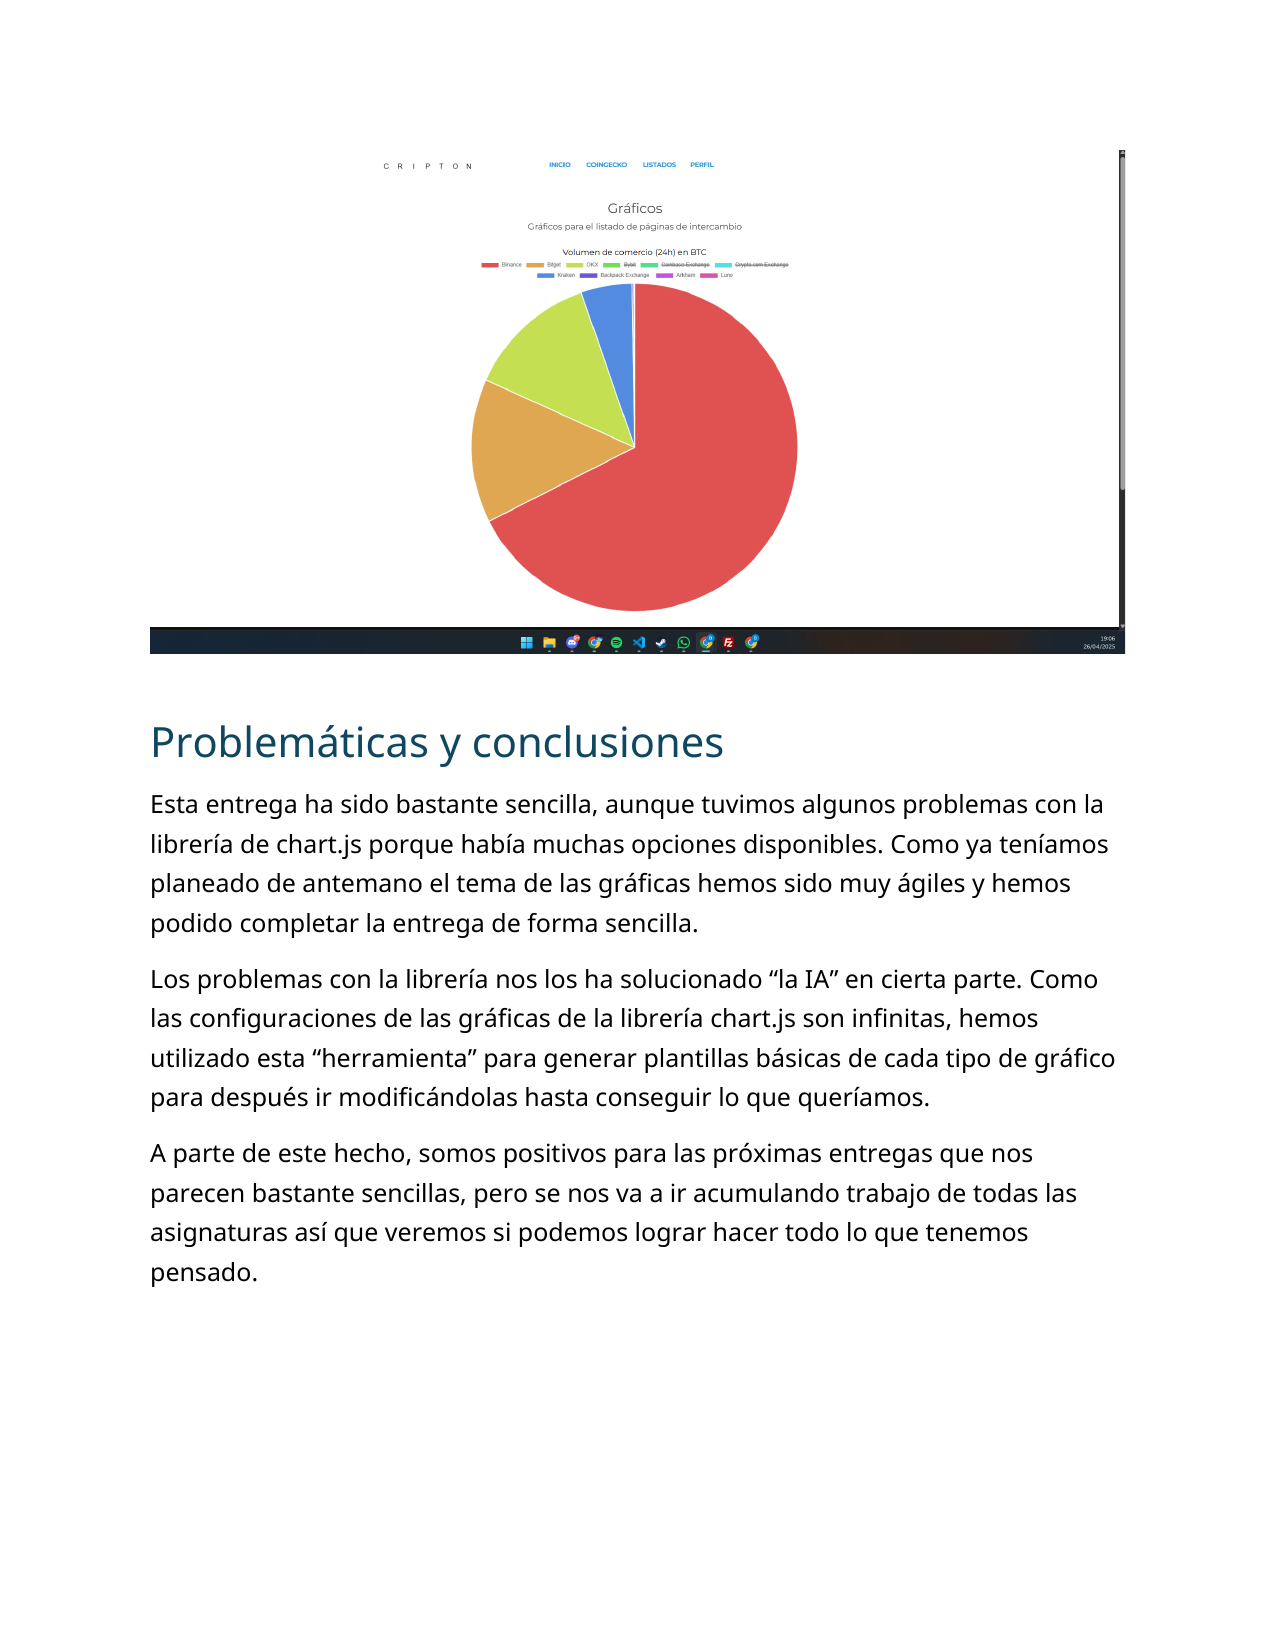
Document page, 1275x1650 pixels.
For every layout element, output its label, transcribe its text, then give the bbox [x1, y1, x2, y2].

subtitle Problemáticas y conclusiones [150, 713, 1125, 769]
text A parte de este hecho, somos positivos para las próximas entregas que nos parecen bastante sencillas, pero se nos va a ir acumulando trabajo de todas las asignaturas así que veremos si podemos lograr hacer todo lo que tenemos pensado. [150, 1136, 1125, 1288]
text Los problemas con la librería nos los ha solucionado “la IA” en cierta parte. Como las configuraciones de las gráficas de la librería chart.js son infinitas, hemos utilizado esta “herramienta” para generar plantillas básicas de cada tipo de gráfico para después ir modificándolas hasta conseguir lo que queríamos. [150, 961, 1125, 1114]
text Esta entrega ha sido bastante sencilla, aunque tuvimos algunos problemas con la librería de chart.js porque había muchas opciones disponibles. Como ya teníamos planeado de antemano el tema de las gráficas hemos sido muy ágiles y hemos podido completar la entrega de forma sencilla. [150, 787, 1125, 939]
